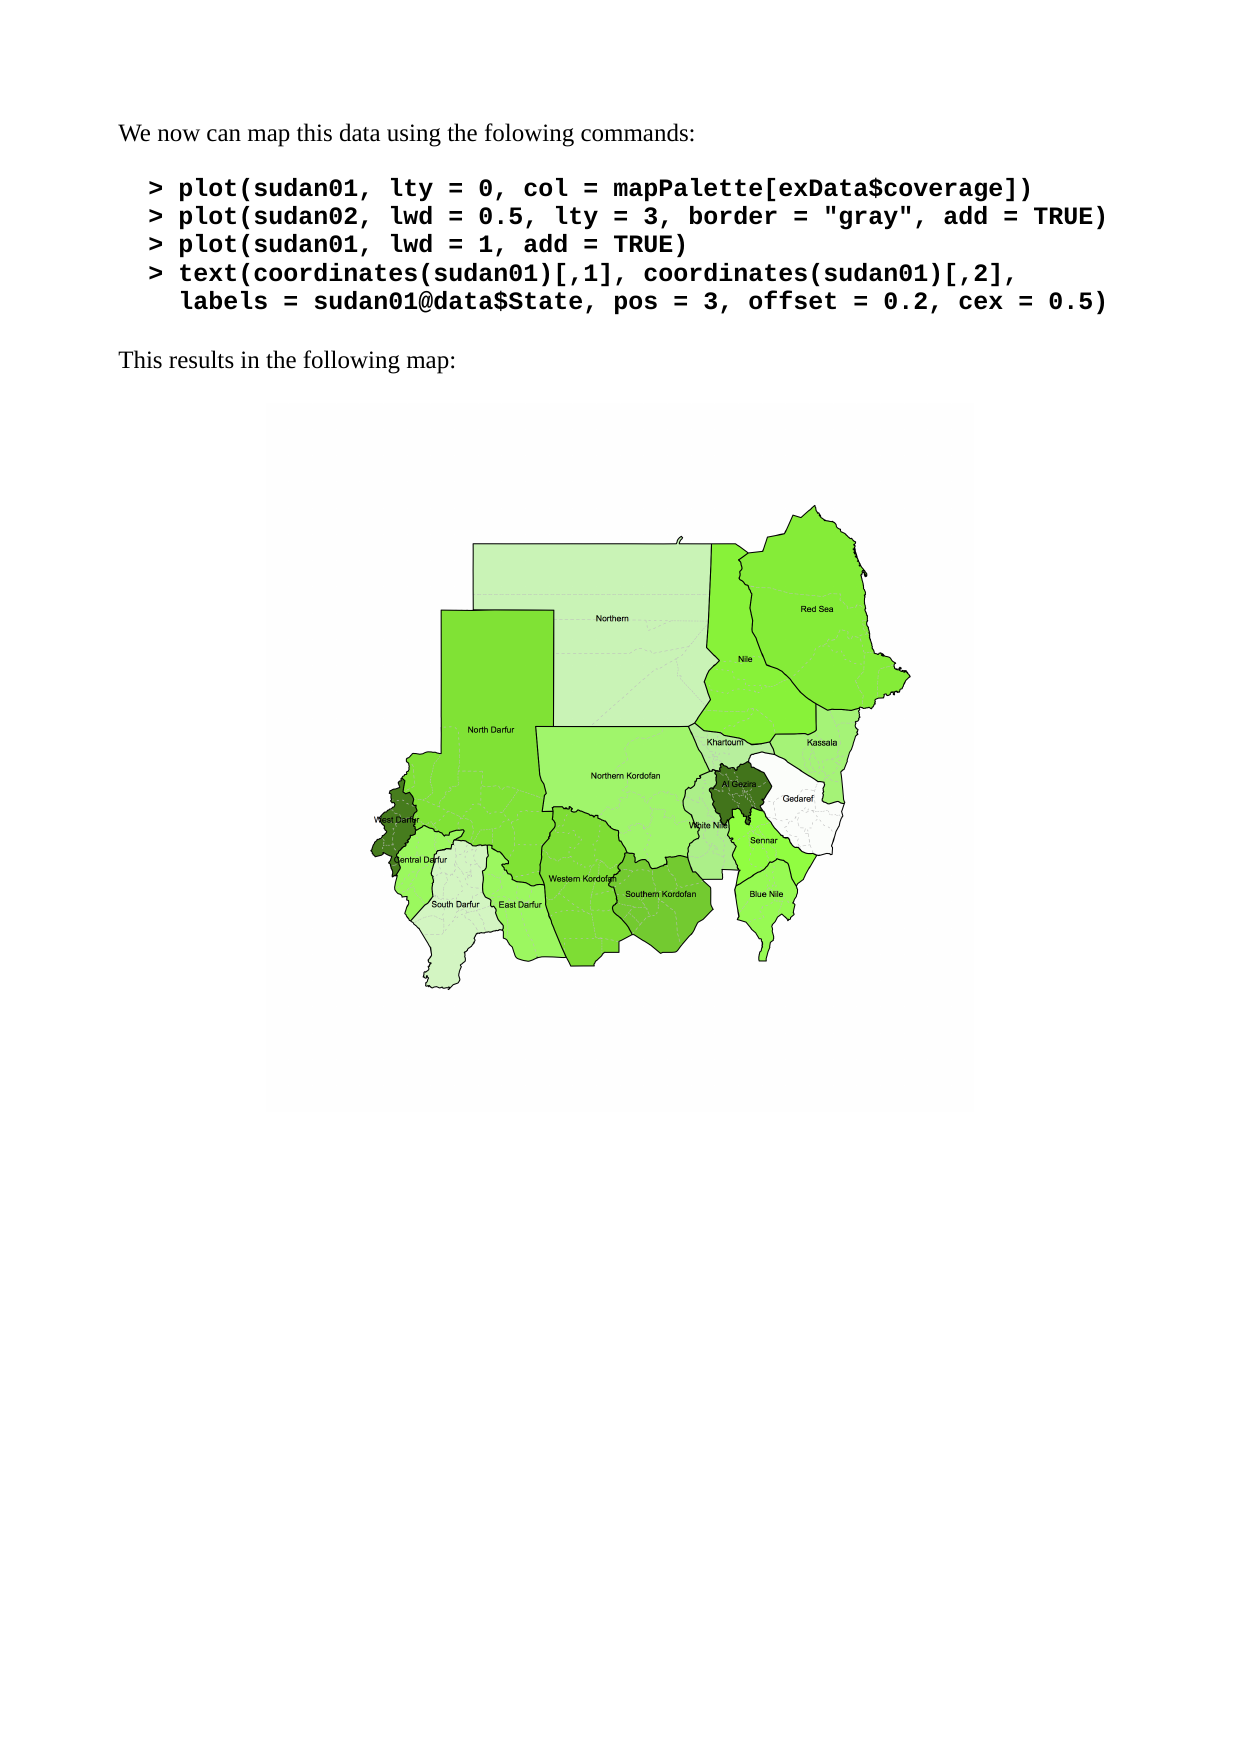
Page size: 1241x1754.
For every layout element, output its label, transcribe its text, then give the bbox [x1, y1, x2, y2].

picture [265, 403, 975, 1112]
text We now can map this data using the folowing commands: [118, 118, 1122, 147]
text > plot(sudan02, lwd = 0.5, lty = 3, border = "gray", add = TRUE) [118, 203, 1122, 232]
text > plot(sudan01, lwd = 1, add = TRUE) [118, 232, 1122, 260]
text > text(coordinates(sudan01)[,1], coordinates(sudan01)[,2], [118, 260, 1122, 288]
text > plot(sudan01, lty = 0, col = mapPalette[exData$coverage]) [118, 175, 1122, 203]
text This results in the following map: [118, 346, 1122, 374]
text labels = sudan01@data$State, pos = 3, offset = 0.2, cex = 0.5) [118, 288, 1122, 317]
